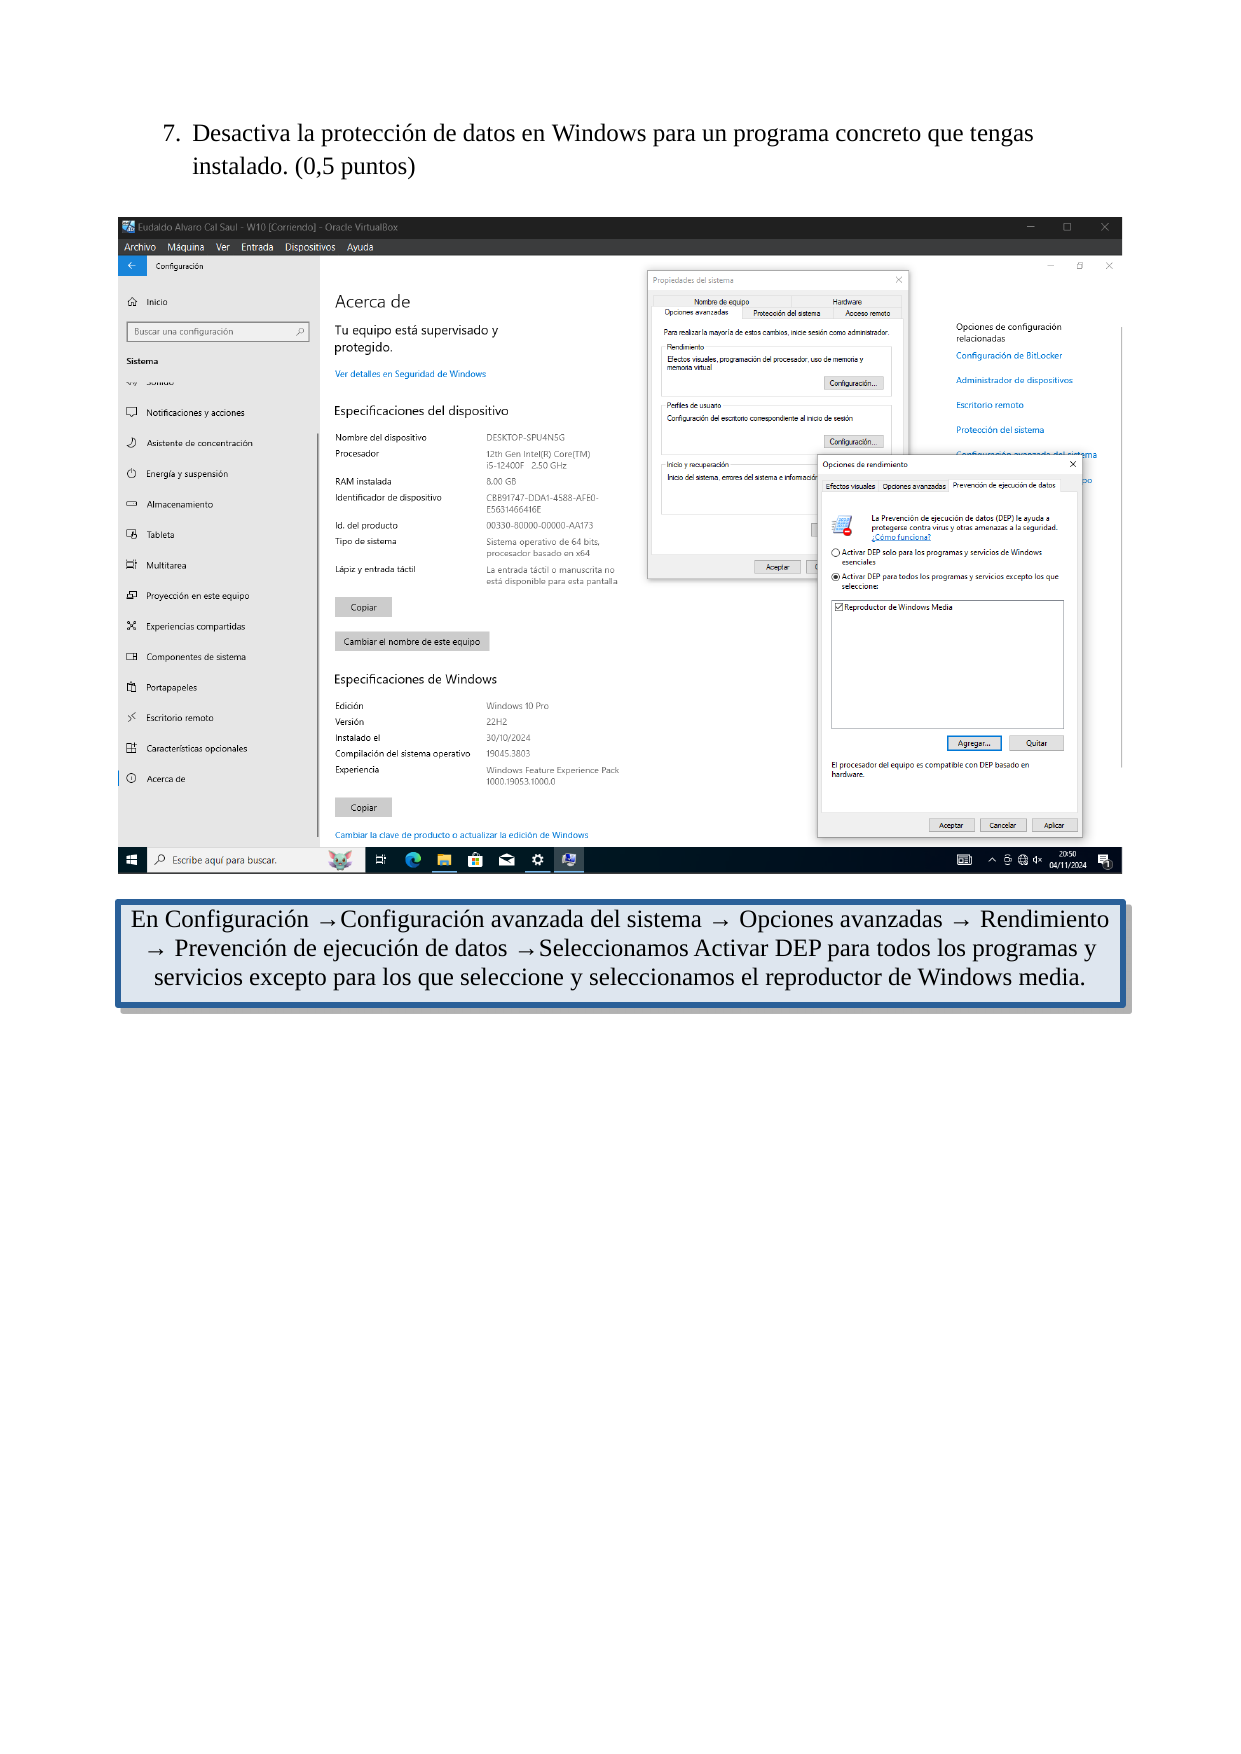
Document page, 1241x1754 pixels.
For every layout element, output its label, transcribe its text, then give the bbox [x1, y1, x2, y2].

list Desactiva la protección de datos en Windows para un programa concreto que tengas instalado. (0,5 puntos) [162, 118, 1122, 180]
picture [118, 217, 1123, 874]
